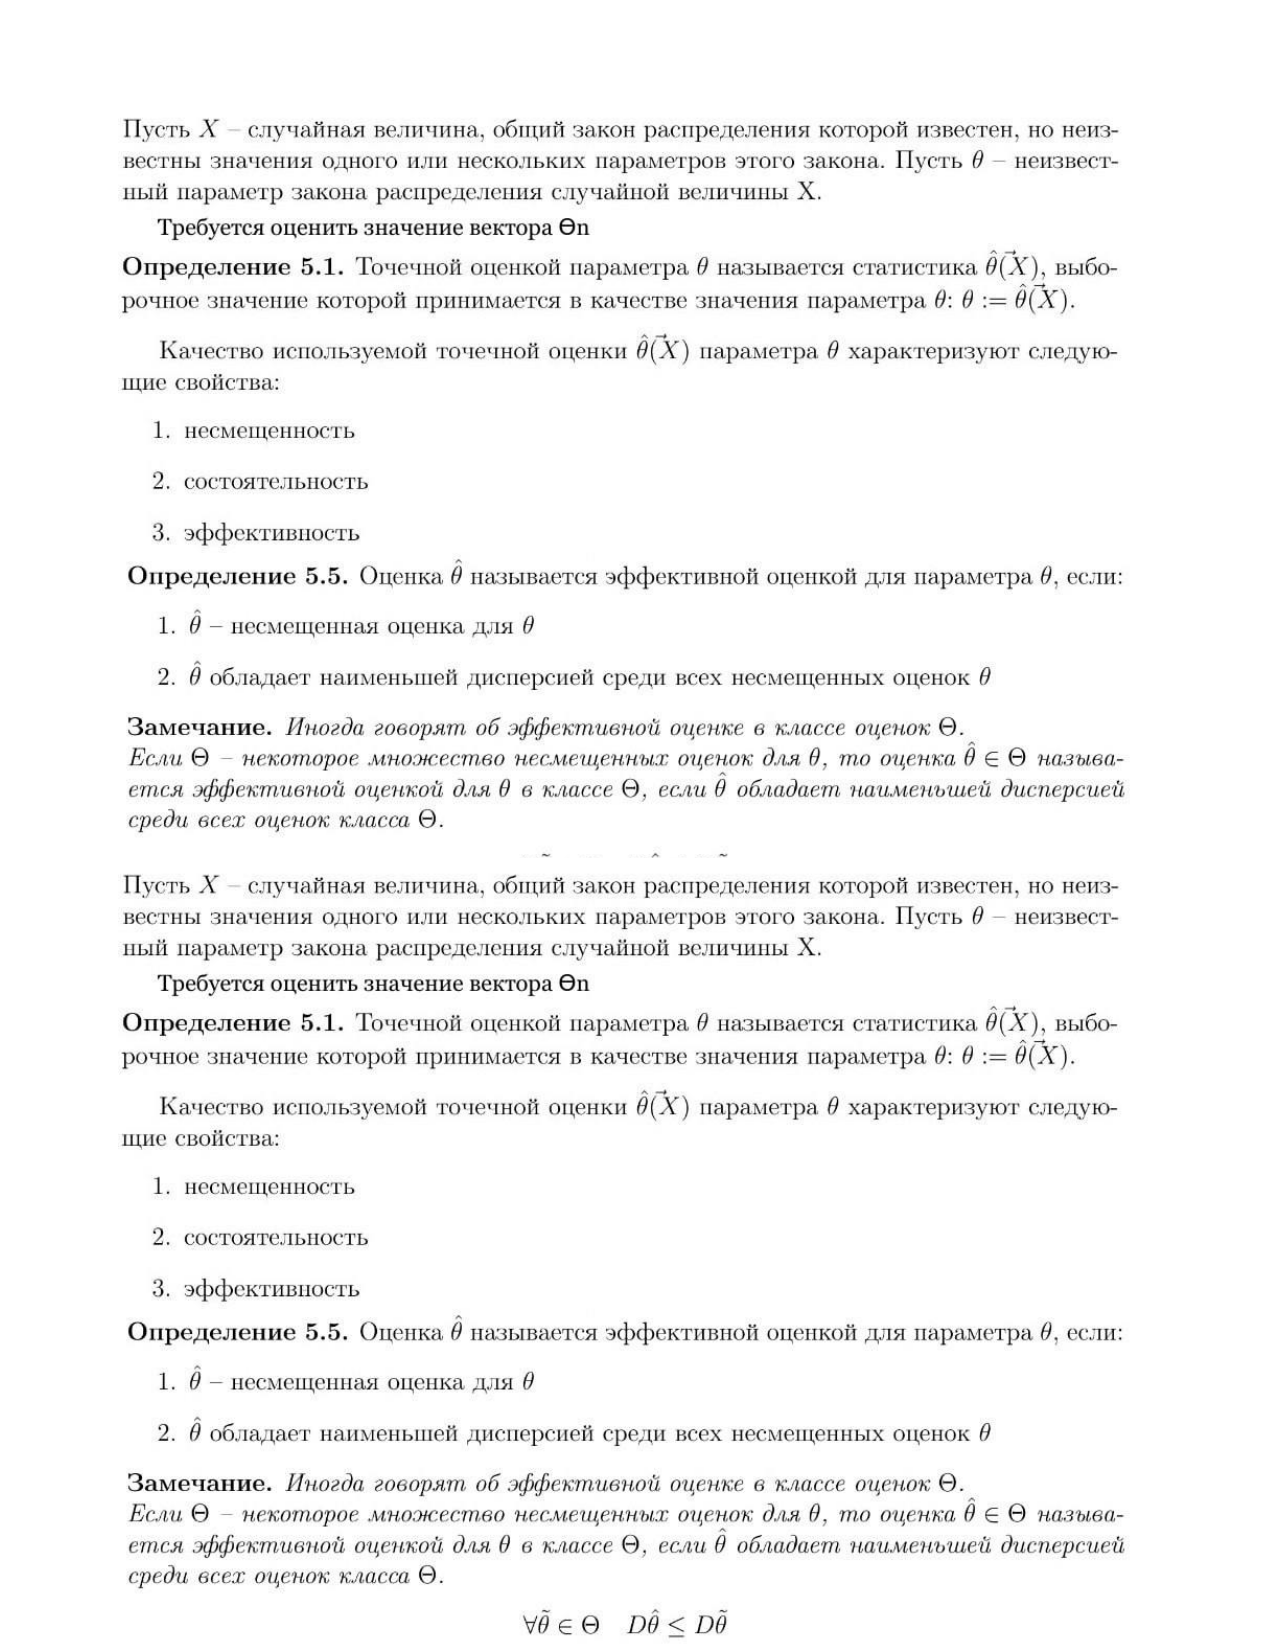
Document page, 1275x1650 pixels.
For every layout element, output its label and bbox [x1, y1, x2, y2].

picture [118, 101, 1138, 1650]
